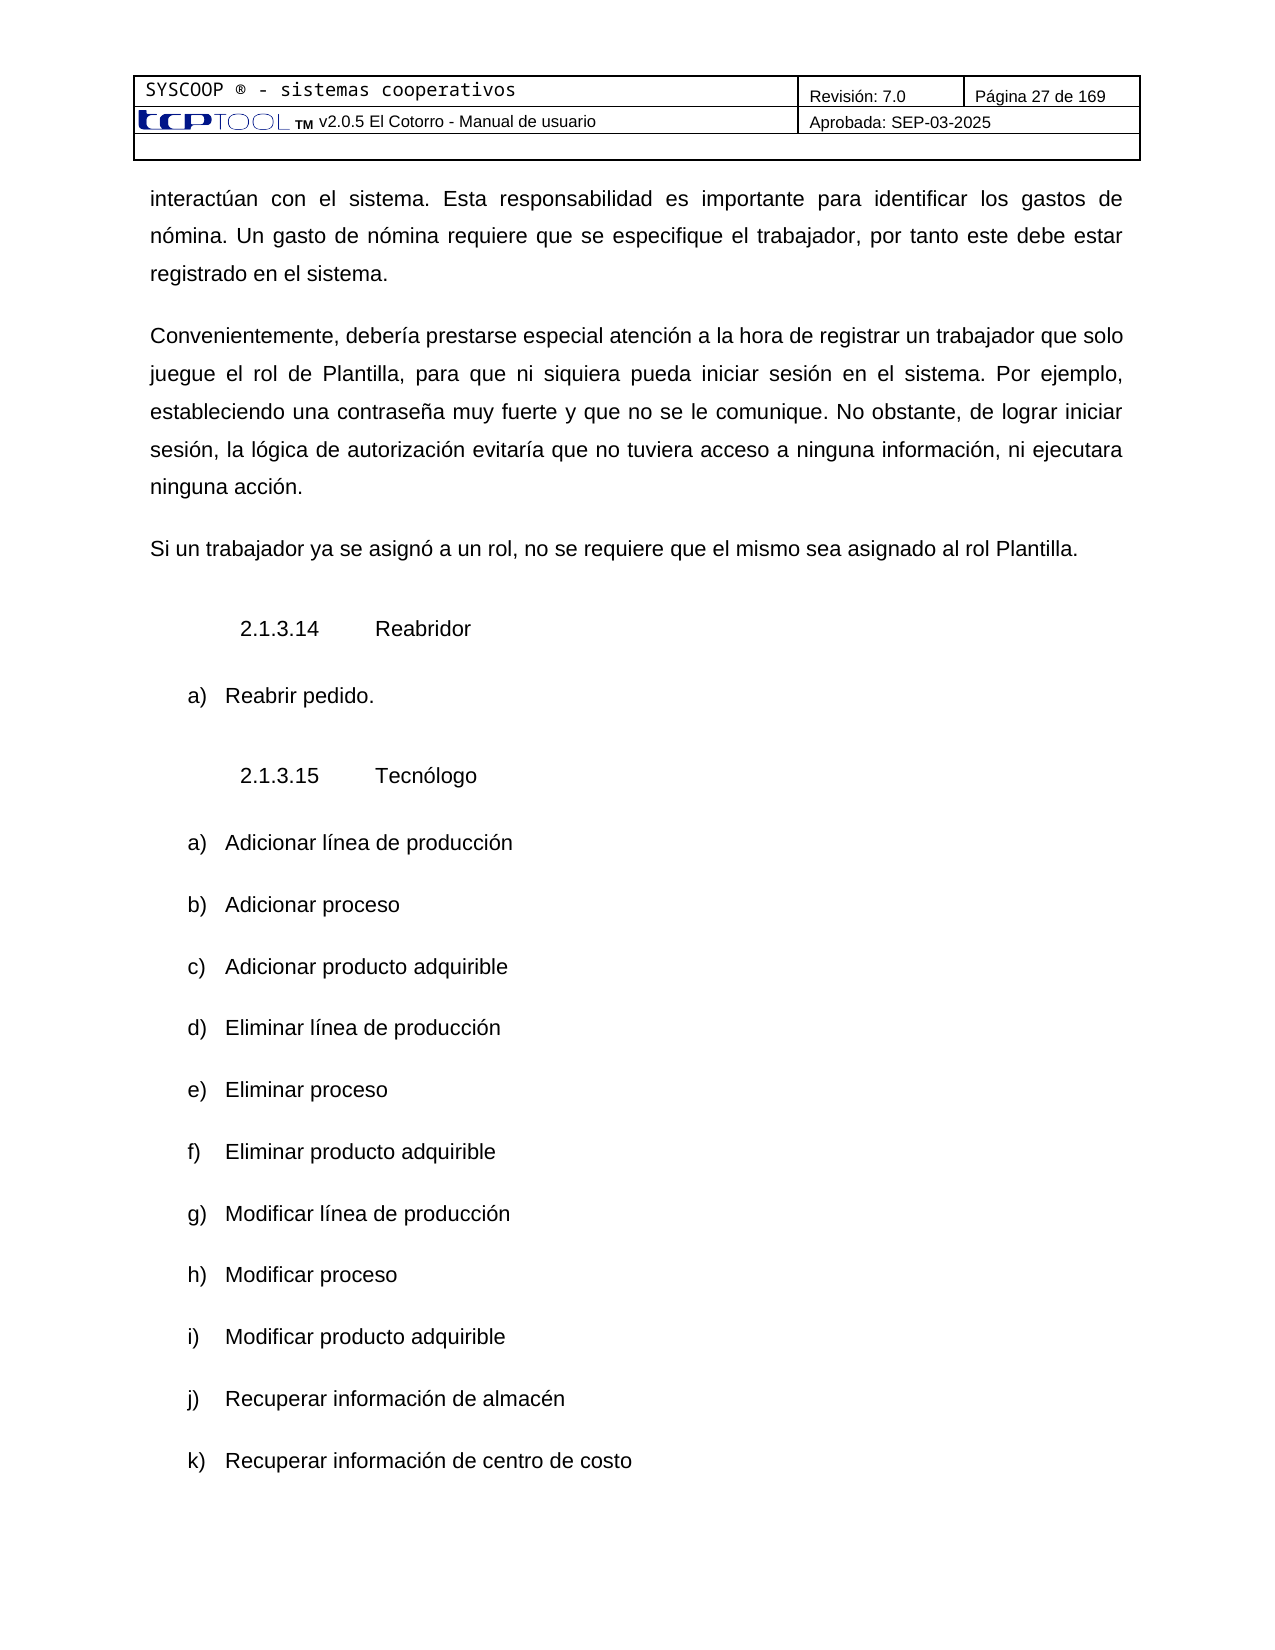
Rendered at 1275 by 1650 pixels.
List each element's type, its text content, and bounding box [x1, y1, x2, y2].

list Modificar proceso [187, 1262, 1125, 1288]
list Reabrir pedido. [187, 683, 1125, 708]
list Recuperar información de almacén [187, 1386, 1125, 1411]
subtitle Reabridor [240, 616, 1125, 641]
text interactúan con el sistema. Esta responsabilidad es importante para identificar los gastos de nómina. Un gasto de nómina requiere que se especifique el trabajador, por tanto este debe estar registrado en el sistema. [150, 186, 1125, 286]
list Eliminar proceso [187, 1077, 1125, 1102]
list Recuperar información de centro de costo [187, 1448, 1125, 1473]
picture [138, 110, 290, 130]
list Eliminar línea de producción [187, 1015, 1125, 1041]
list Modificar producto adquirible [187, 1324, 1125, 1349]
list Adicionar producto adquirible [187, 953, 1125, 979]
list Modificar línea de producción [187, 1201, 1125, 1226]
subtitle Tecnólogo [240, 763, 1125, 788]
list Eliminar producto adquirible [187, 1139, 1125, 1164]
list Adicionar proceso [187, 892, 1125, 917]
list Adicionar línea de producción [187, 830, 1125, 855]
text Si un trabajador ya se asignó a un rol, no se requiere que el mismo sea asignado al rol Plantilla. [150, 536, 1125, 561]
text Convenientemente, debería prestarse especial atención a la hora de registrar un trabajador que solo juegue el rol de Plantilla, para que ni siquiera pueda iniciar sesión en el sistema. Por ejemplo, estableciendo una contraseña muy fuerte y que no se le comunique. No obstante, de lograr iniciar sesión, la lógica de autorización evitaría que no tuviera acceso a ninguna información, ni ejecutara ninguna acción. [150, 323, 1125, 499]
